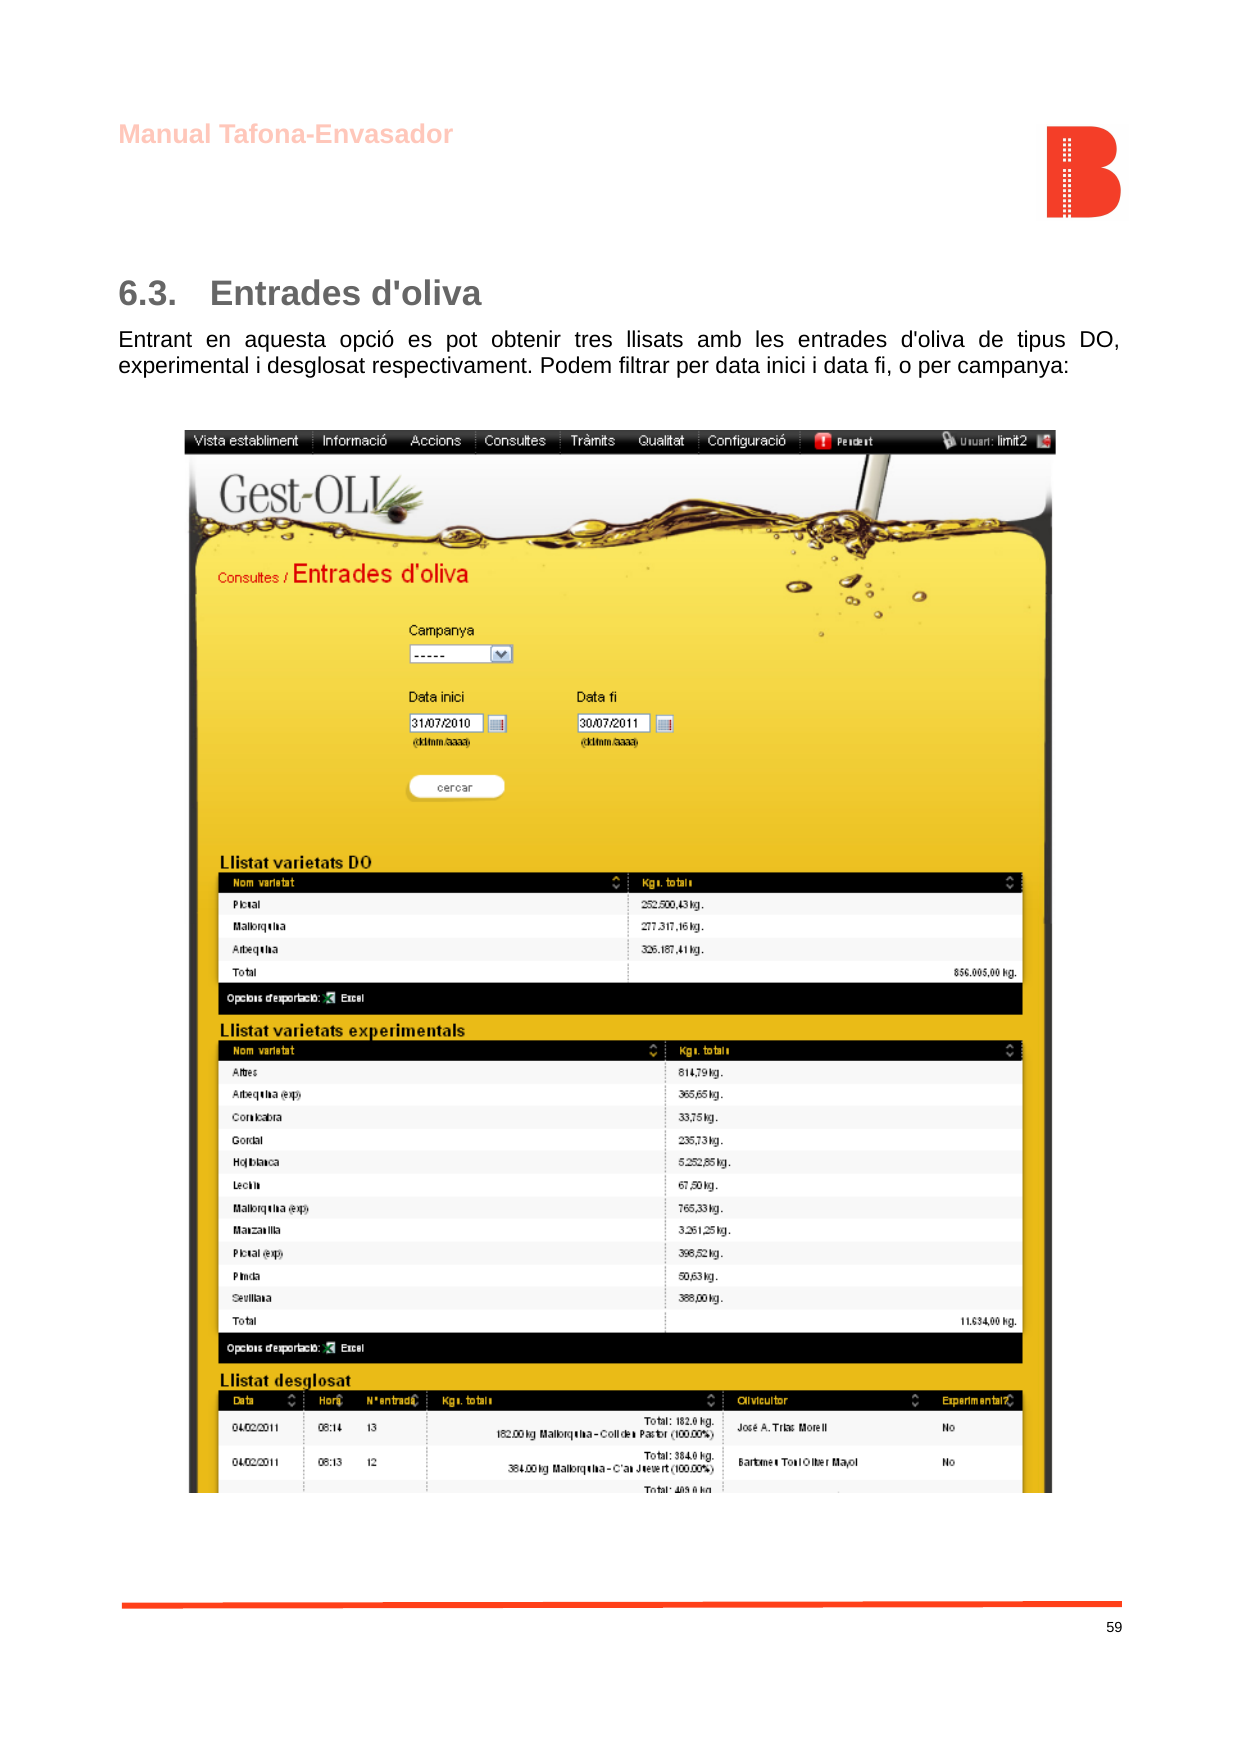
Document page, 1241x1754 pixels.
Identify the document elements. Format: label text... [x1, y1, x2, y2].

text Entrant en aquesta opció es pot obtenir tres llisats amb les entrades d'oliva de tipus DO, experimental i desglosat respectivament. Podem filtrar per data inici i data fi, o per campanya: [118, 326, 1122, 378]
picture [184, 430, 1056, 1493]
subtitle Entrades d'oliva [118, 273, 1122, 313]
picture [1036, 124, 1130, 221]
